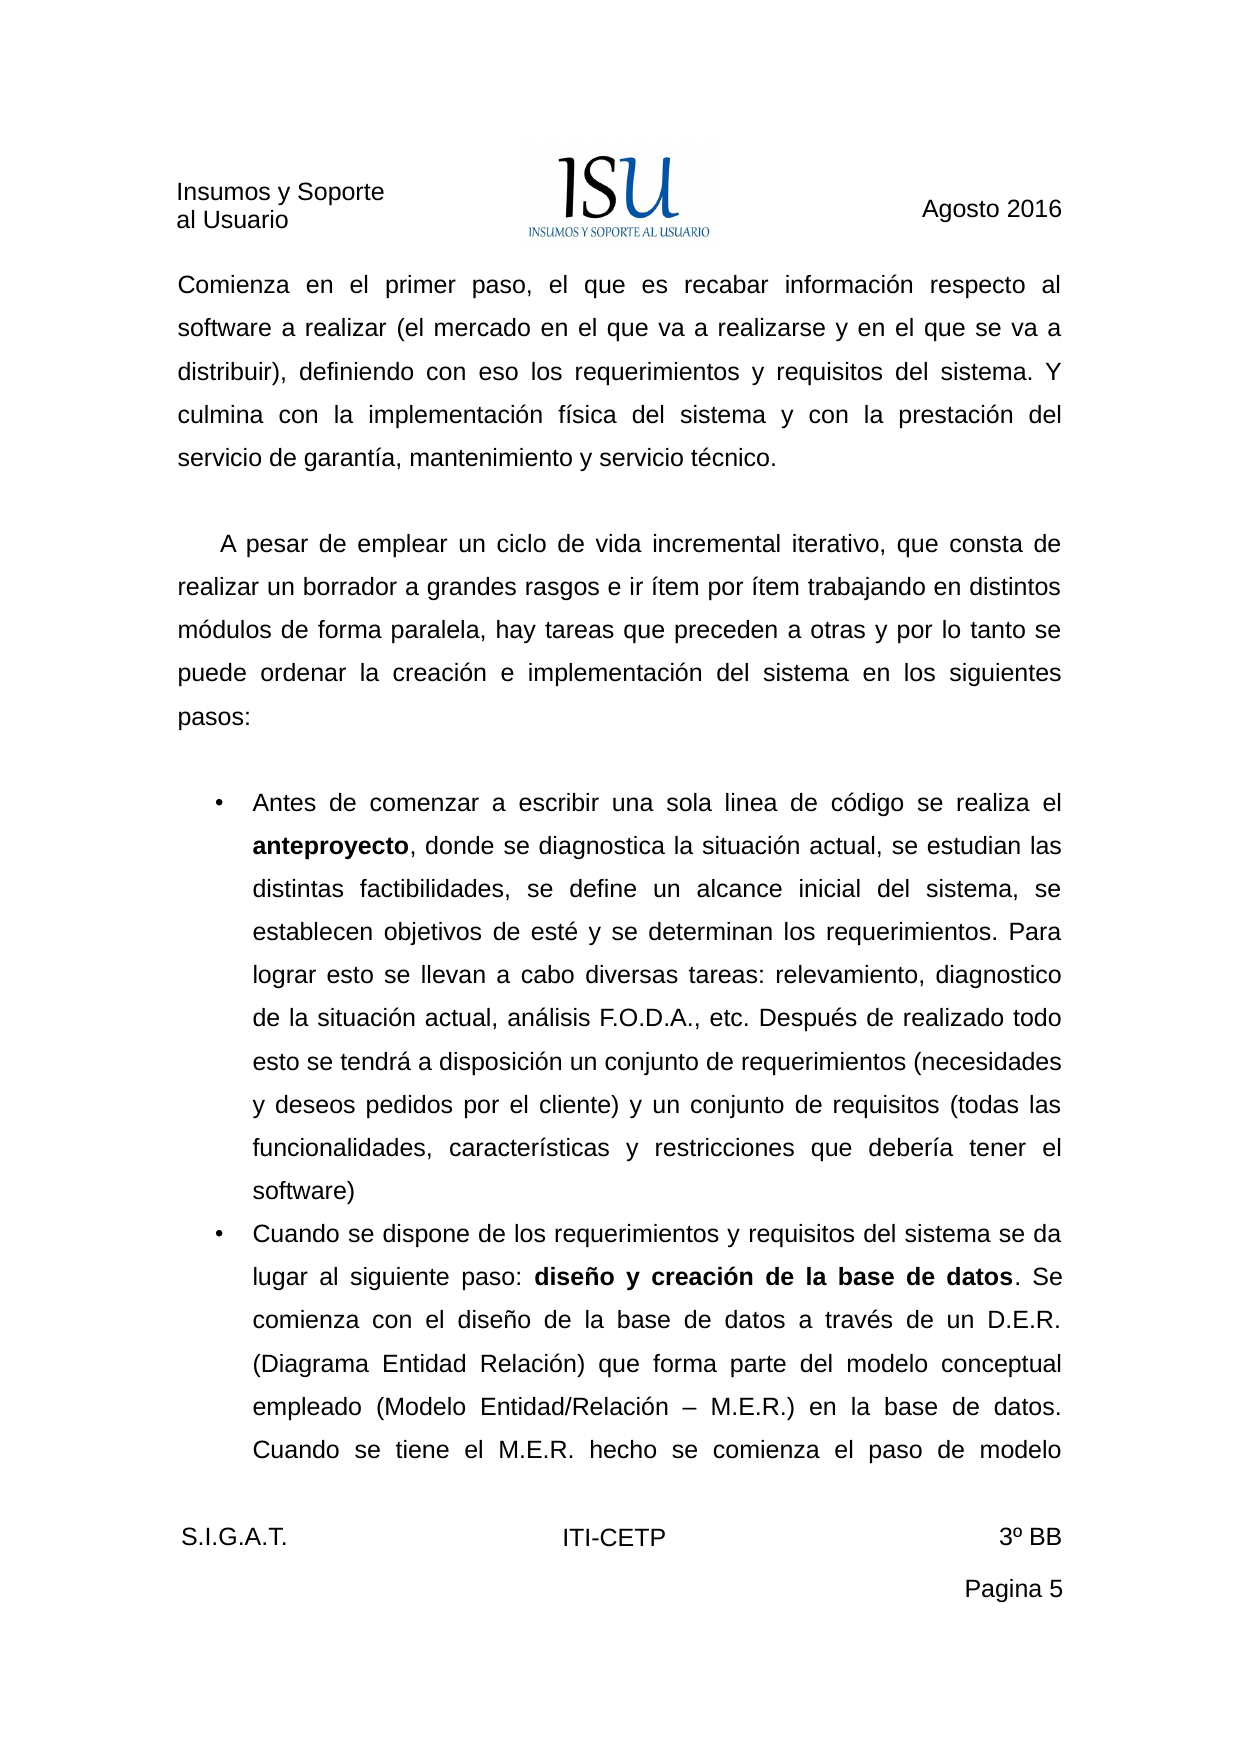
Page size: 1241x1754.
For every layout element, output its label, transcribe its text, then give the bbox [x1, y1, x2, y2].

list Cuando se dispone de los requerimientos y requisitos del sistema se da lugar al siguiente paso: diseño y creación de la base de datos. Se comienza con el diseño de la base de datos a través de un D.E.R. (Diagrama Entidad Relación) que forma parte del modelo conceptual empleado (Modelo Entidad/Relación – M.E.R.) en la base de datos. Cuando se tiene el M.E.R. hecho se comienza el paso de modelo [215, 1219, 1063, 1463]
text A pesar de emplear un ciclo de vida incremental iterativo, que consta de realizar un borrador a grandes rasgos e ir ítem por ítem trabajando en distintos módulos de forma paralela, hay tareas que preceden a otras y por lo tanto se puede ordenar la creación e implementación del sistema en los siguientes pasos: [177, 529, 1063, 730]
picture [517, 138, 723, 252]
list Antes de comenzar a escribir una sola linea de código se realiza el anteproyecto, donde se diagnostica la situación actual, se estudian las distintas factibilidades, se define un alcance inicial del sistema, se establecen objetivos de esté y se determinan los requerimientos. Para lograr esto se llevan a cabo diversas tareas: relevamiento, diagnostico de la situación actual, análisis F.O.D.A., etc. Después de realizado todo esto se tendrá a disposición un conjunto de requerimientos (necesidades y deseos pedidos por el cliente) y un conjunto de requisitos (todas las funcionalidades, características y restricciones que debería tener el software) [215, 788, 1063, 1205]
text Comienza en el primer paso, el que es recabar información respecto al software a realizar (el mercado en el que va a realizarse y en el que se va a distribuir), definiendo con eso los requerimientos y requisitos del sistema. Y culmina con la implementación física del sistema y con la prestación del servicio de garantía, mantenimiento y servicio técnico. [177, 270, 1063, 471]
